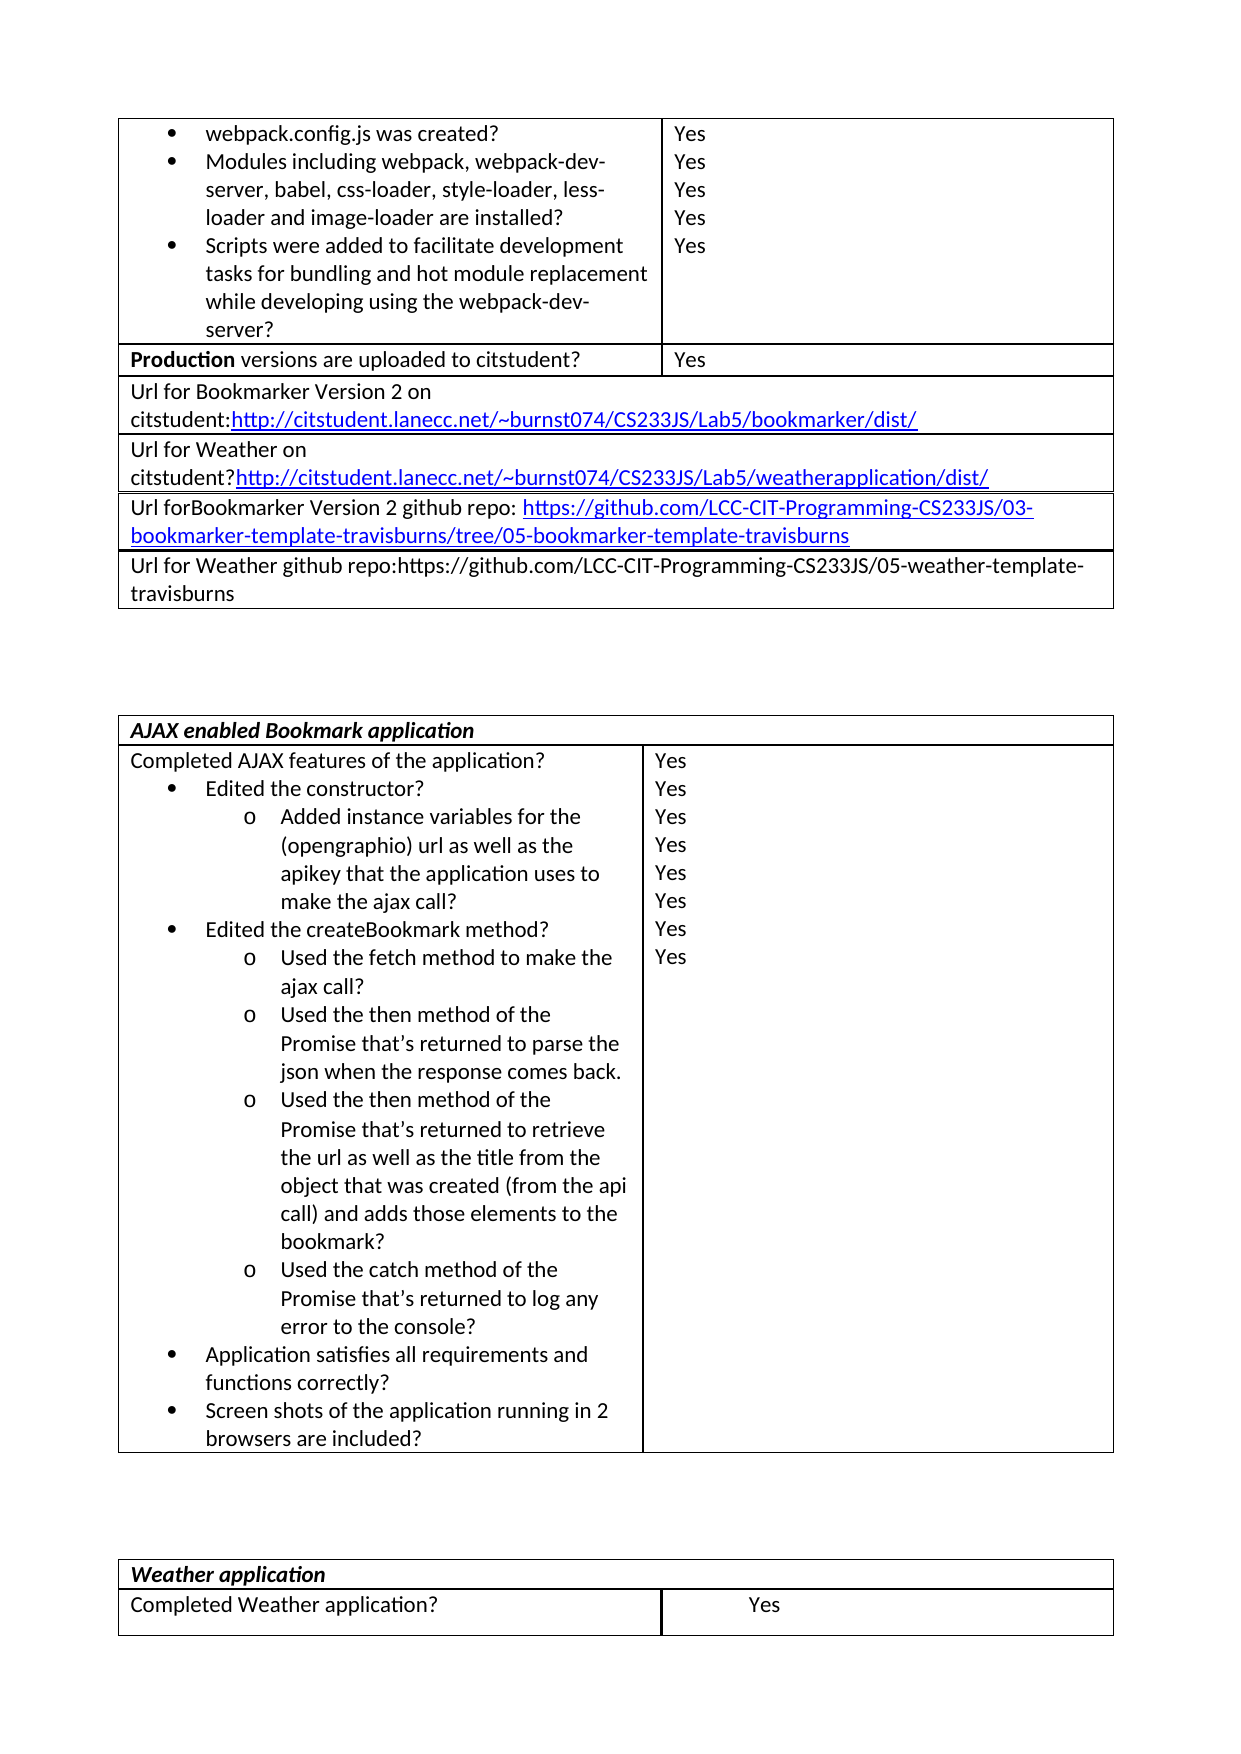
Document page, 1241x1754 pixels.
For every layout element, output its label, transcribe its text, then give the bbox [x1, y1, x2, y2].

table_cell Yes Yes Yes Yes Yes [663, 119, 1113, 343]
table_cell Completed Weather application? [119, 1590, 660, 1635]
table_cell Production versions are uploaded to citstudent? [119, 345, 661, 375]
table_cell Url for Weather github repo:https://github.com/LCC-CIT-Programming-CS233JS/05-weather-template-travisburns [119, 552, 1113, 608]
table_cell Yes [663, 345, 1113, 375]
table_header AJAX enabled Bookmark application [119, 716, 1113, 744]
table_cell Yes Yes Yes Yes Yes Yes Yes Yes [644, 746, 1113, 1452]
table_cell Url for Bookmarker Version 2 on citstudent:http://citstudent.lanecc.net/~burnst074/CS233JS/Lab5/bookmarker/dist/ [119, 377, 1113, 433]
table_header Weather application [119, 1560, 1113, 1588]
table_cell Yes [663, 1590, 1113, 1635]
table_cell · webpack.config.js was created? · Modules including webpack, webpack-dev-server, babel, css-loader, style-loader, less-loader and image-loader are installed? · Scripts were added to facilitate development tasks for bundling and hot module replacement while developing using the webpack-dev-server? [119, 119, 661, 343]
table_cell Completed AJAX features of the application? · Edited the constructor? o Added instance variables for the (opengraphio) url as well as the apikey that the application uses to make the ajax call? · Edited the createBookmark method? o Used the fetch method to make the ajax call? o Used the then method of the Promise that’s returned to parse the json when the response comes back. o Used the then method of the Promise that’s returned to retrieve the url as well as the title from the object that was created (from the api call) and adds those elements to the bookmark? o Used the catch method of the Promise that’s returned to log any error to the console? · Application satisfies all requirements and functions correctly? · Screen shots of the application running in 2 browsers are included? [119, 746, 642, 1452]
table_cell Url forBookmarker Version 2 github repo: https://github.com/LCC-CIT-Programming-CS233JS/03-bookmarker-template-travisburns/tree/05-bookmarker-template-travisburns [119, 494, 1113, 549]
table_cell Url for Weather on citstudent?http://citstudent.lanecc.net/~burnst074/CS233JS/Lab5/weatherapplication/dist/ [119, 435, 1113, 491]
